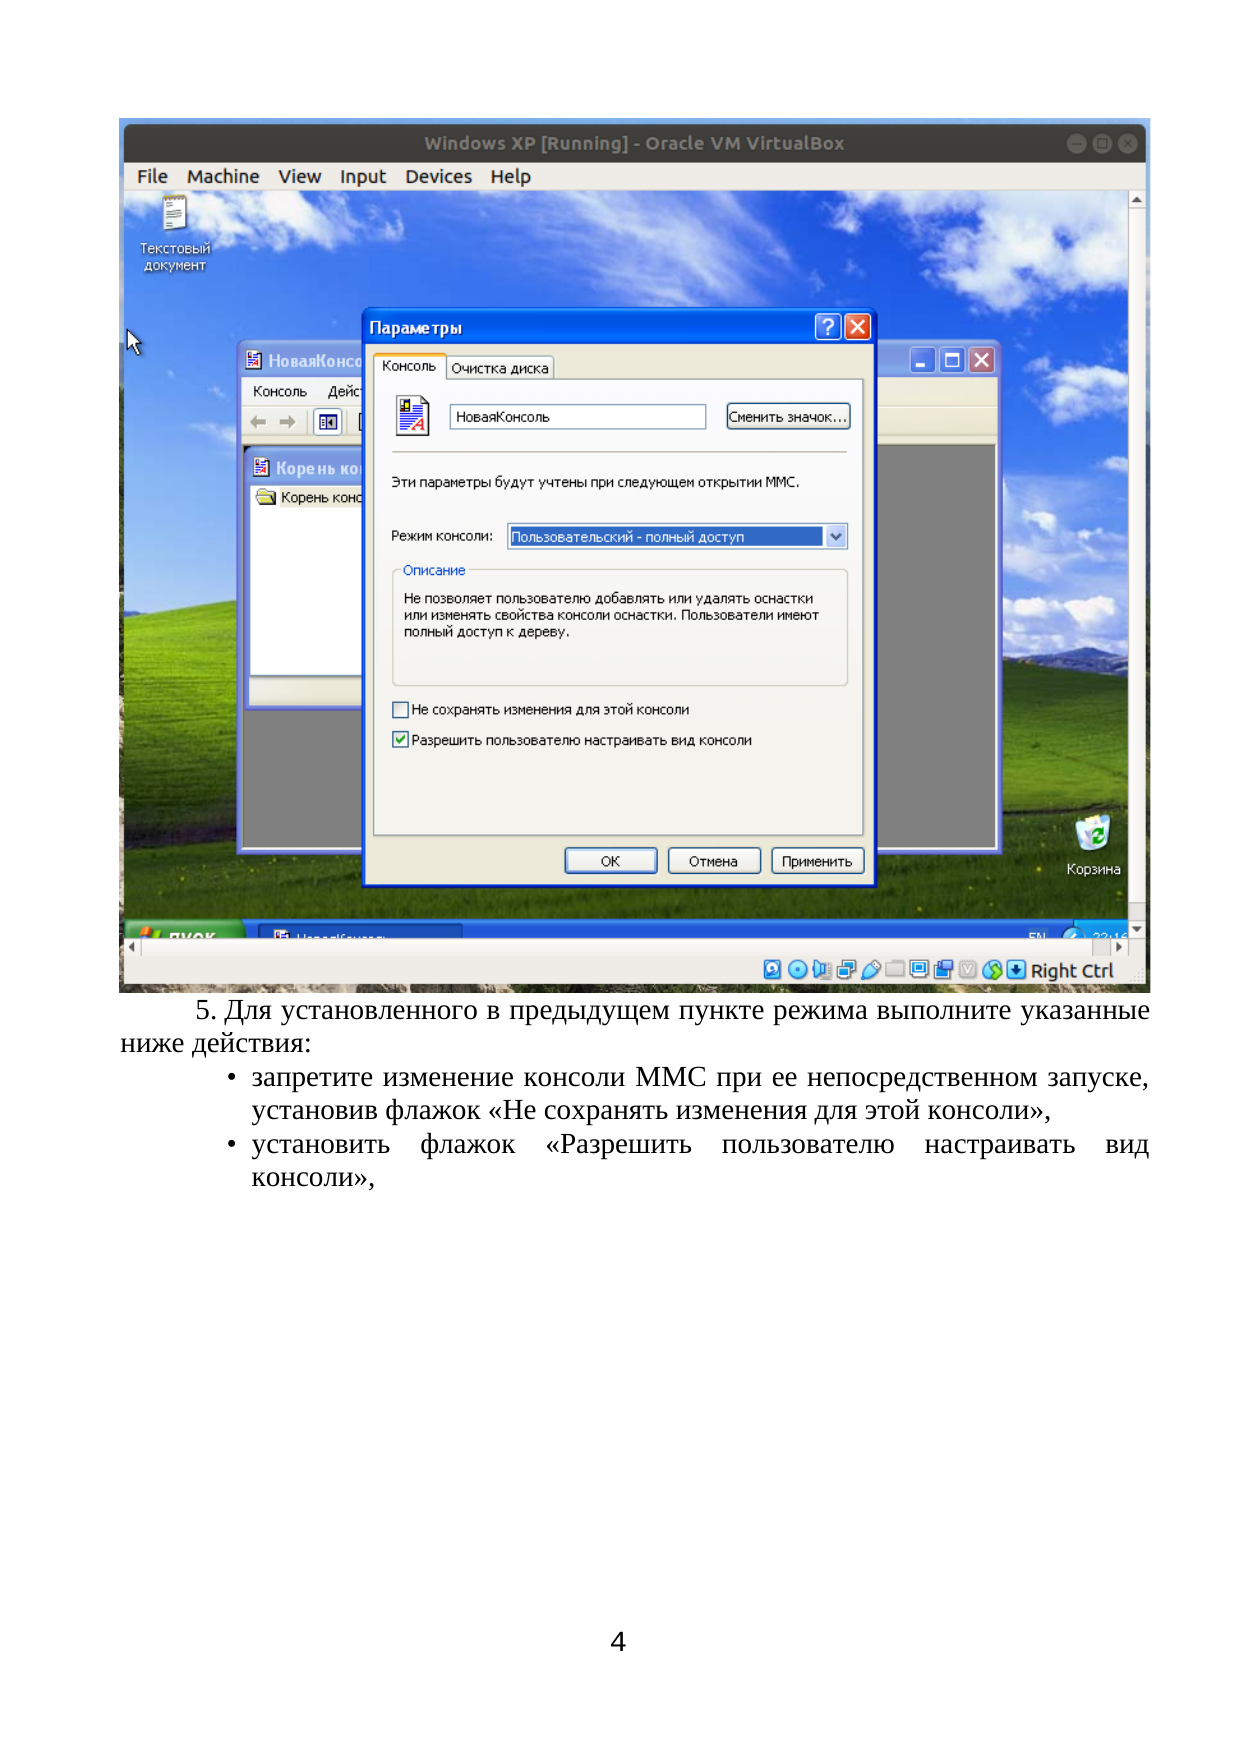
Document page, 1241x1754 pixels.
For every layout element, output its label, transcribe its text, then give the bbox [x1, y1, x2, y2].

list Для установленного в предыдущем пункте режима выполните указанные ниже действия: [120, 972, 1152, 1059]
list установить флажок «Разрешить пользователю на­страивать вид консоли», [226, 1127, 1149, 1194]
picture [119, 118, 1151, 993]
list запретите изменение консоли MMC при ее непосредственном запуске, установив флажок «Не сохранять изменения для этой консоли», [226, 1059, 1149, 1127]
